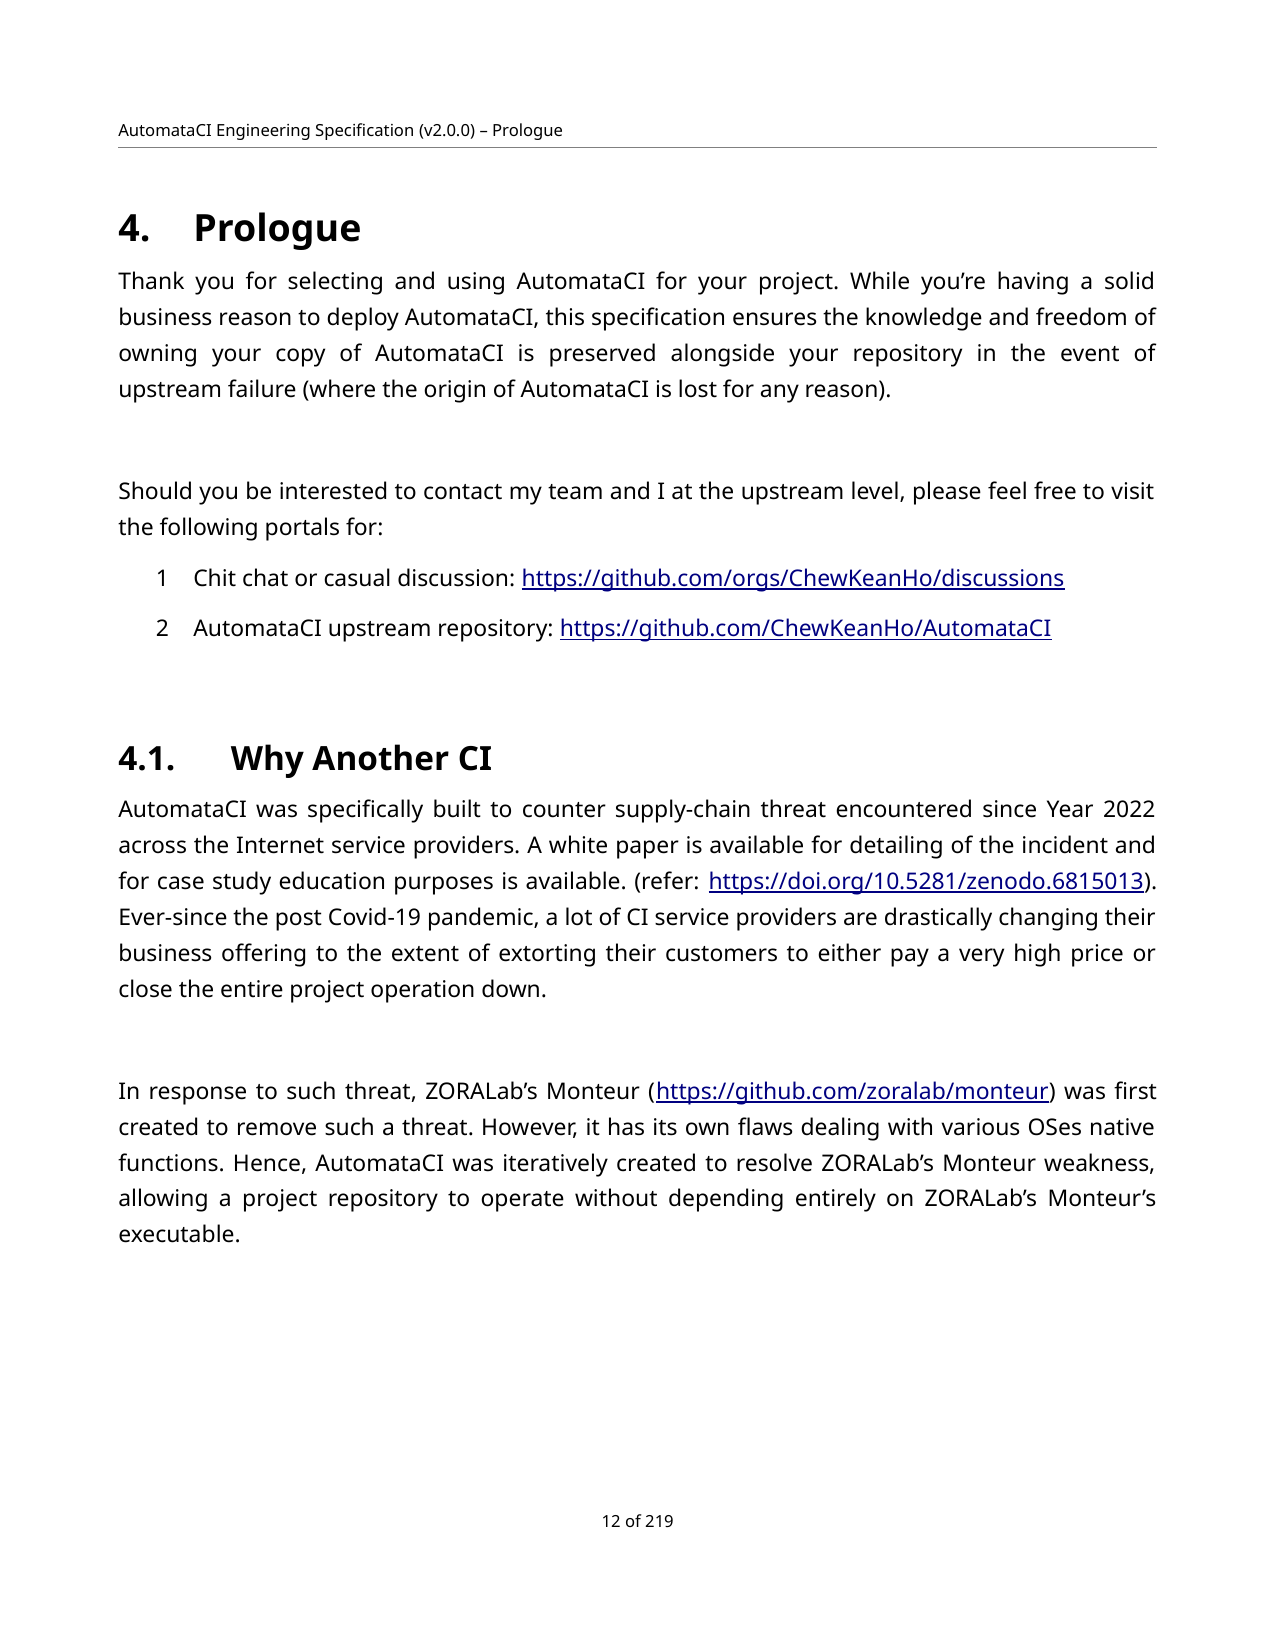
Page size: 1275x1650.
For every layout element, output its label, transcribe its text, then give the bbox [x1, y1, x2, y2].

text Thank you for selecting and using AutomataCI for your project. While you’re having a solid business reason to deploy AutomataCI, this specification ensures the knowledge and freedom of owning your copy of AutomataCI is preserved alongside your repository in the event of upstream failure (where the origin of AutomataCI is lost for any reason). [118, 265, 1157, 404]
text In response to such threat, ZORALab’s Monteur (https://github.com/zoralab/monteur) was first created to remove such a threat. However, it has its own flaws dealing with various OSes native functions. Hence, AutomataCI was iteratively created to resolve ZORALab’s Monteur weakness, allowing a project repository to operate without depending entirely on ZORALab’s Monteur’s executable. [118, 1074, 1157, 1249]
subtitle Prologue [118, 201, 1157, 252]
text Should you be interested to contact my team and I at the upstream level, please feel free to visit the following portals for: [118, 474, 1157, 542]
subtitle Why Another CI [118, 735, 1157, 781]
list AutomataCI upstream repository: https://github.com/ChewKeanHo/AutomataCI [156, 612, 1157, 644]
list Chit chat or casual discussion: https://github.com/orgs/ChewKeanHo/discussions [156, 561, 1157, 593]
text AutomataCI was specifically built to counter supply-chain threat encountered since Year 2022 across the Internet service providers. A white paper is available for detailing of the incident and for case study education purposes is available. (refer: https://doi.org/10.5281/zenodo.6815013). Ever-since the post Covid-19 pandemic, a lot of CI service providers are drastically changing their business offering to the extent of extorting their customers to either pay a very high price or close the entire project operation down. [118, 793, 1157, 1004]
